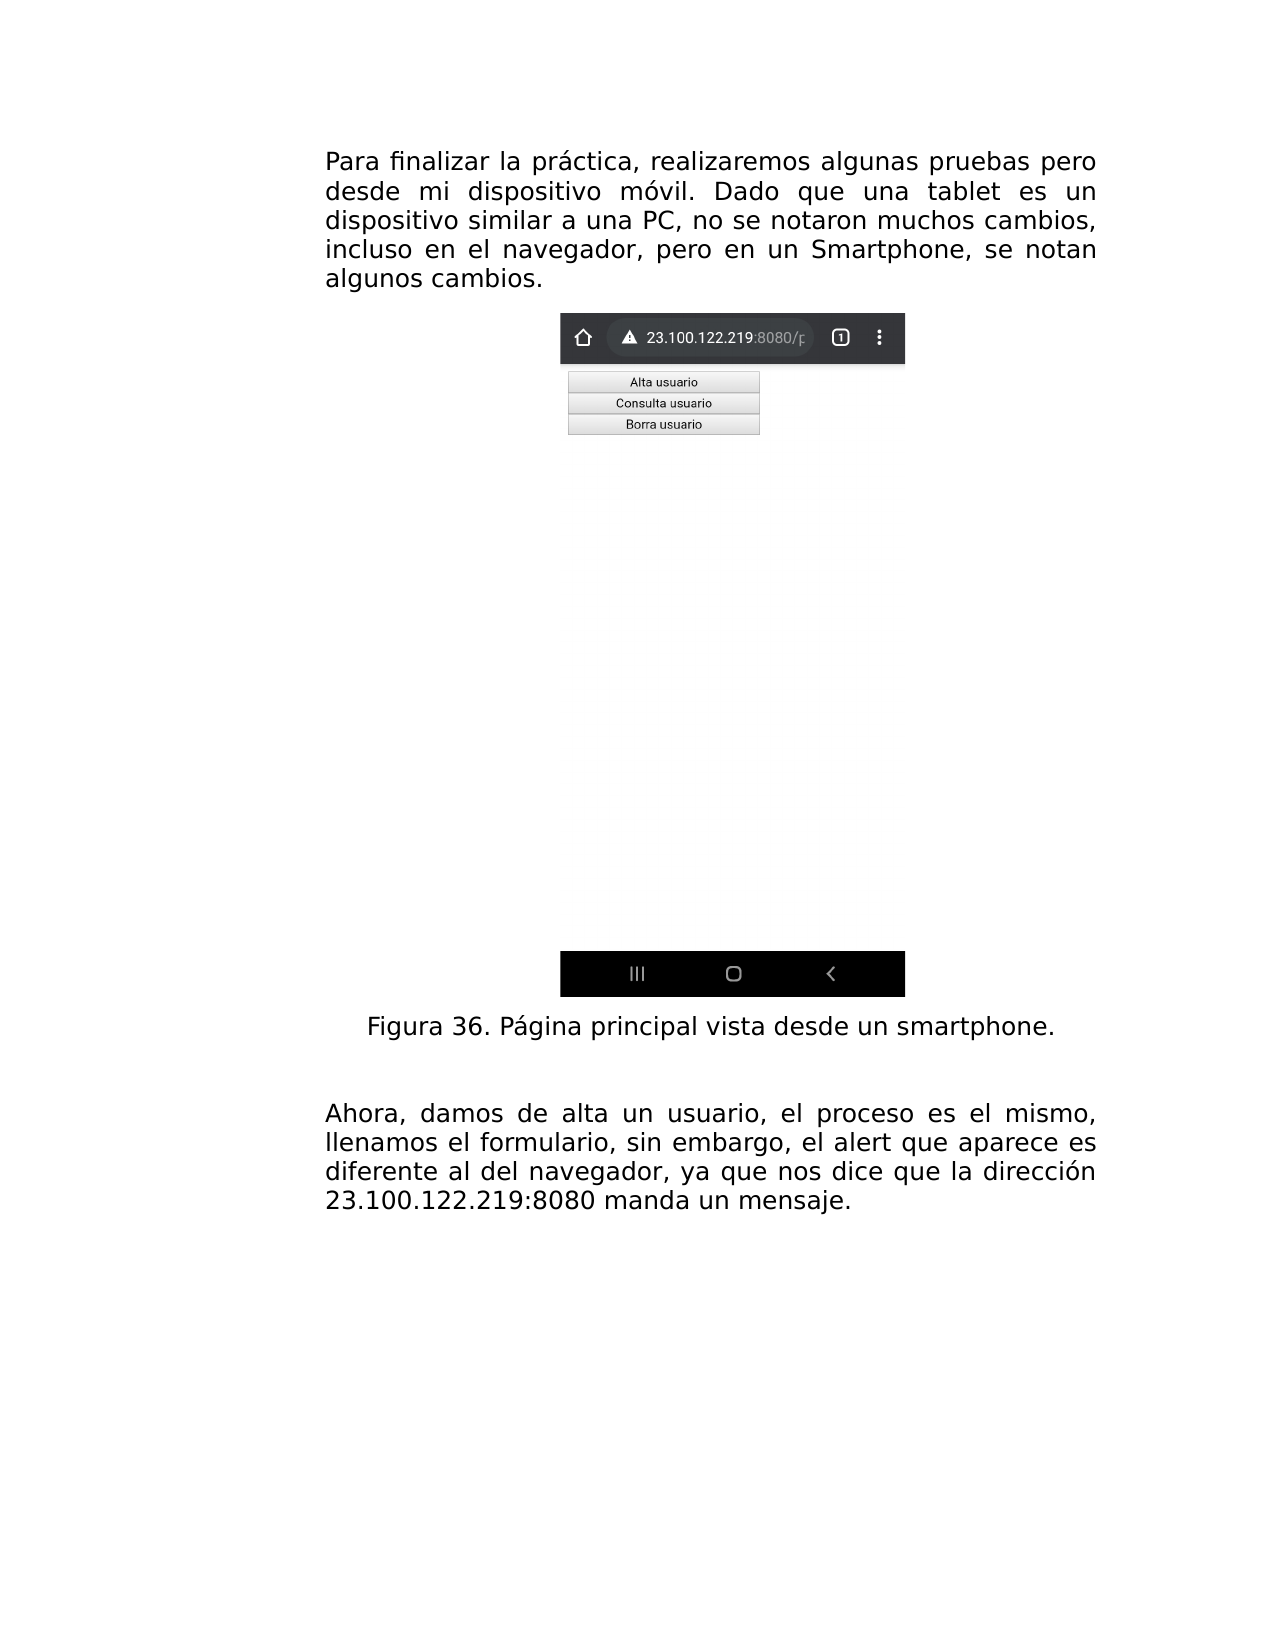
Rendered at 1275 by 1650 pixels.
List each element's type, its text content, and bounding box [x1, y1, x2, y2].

text Figura 36. Página principal vista desde un smartphone. [325, 1012, 1098, 1041]
text Ahora, damos de alta un usuario, el proceso es el mismo, llenamos el formulario, sin embargo, el alert que aparece es diferente al del navegador, ya que nos dice que la dirección 23.100.122.219:8080 manda un mensaje. [325, 1099, 1098, 1216]
picture [560, 313, 906, 997]
text Para finalizar la práctica, realizaremos algunas pruebas pero desde mi dispositivo móvil. Dado que una tablet es un dispositivo similar a una PC, no se notaron muchos cambios, incluso en el navegador, pero en un Smartphone, se notan algunos cambios. [325, 148, 1098, 293]
